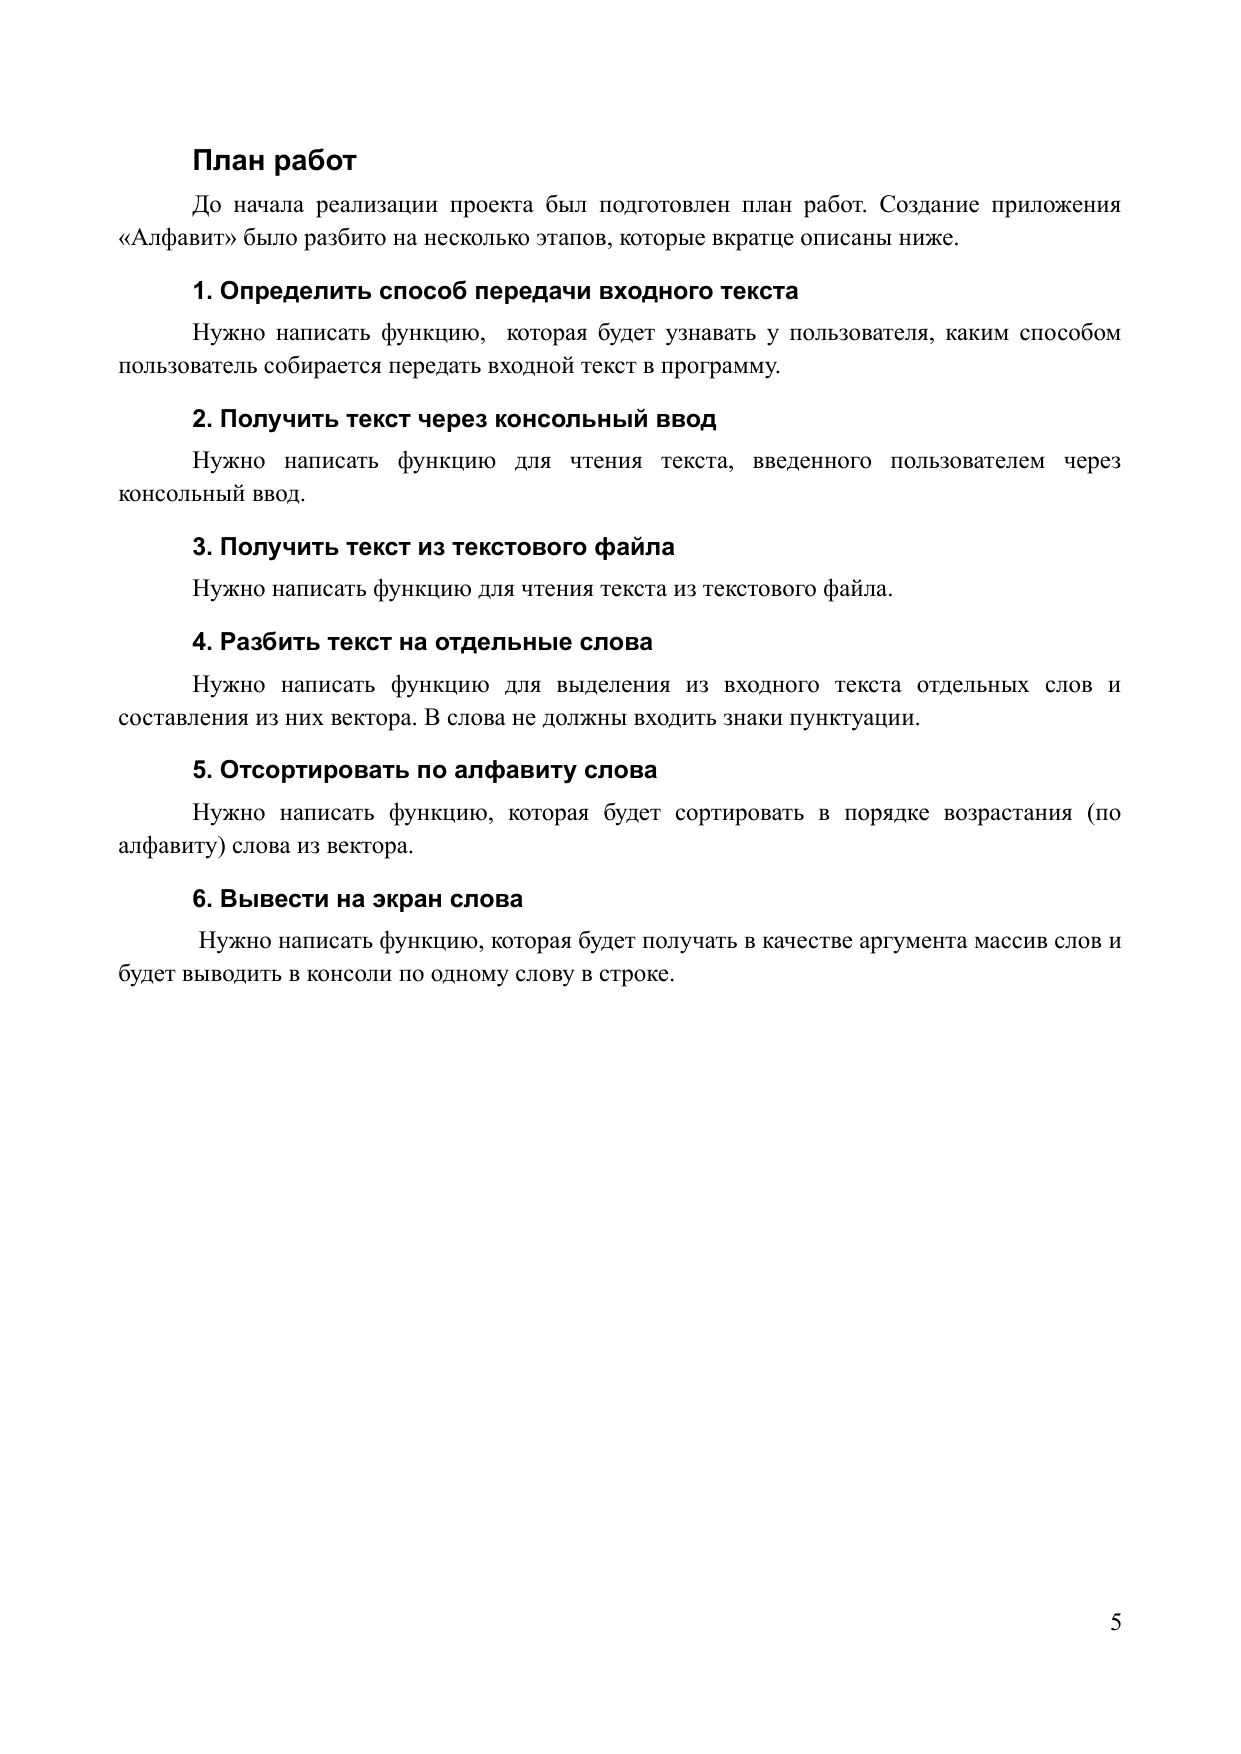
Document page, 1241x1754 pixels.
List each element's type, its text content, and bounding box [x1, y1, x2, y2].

text Нужно написать функцию для чтения текста из текстового файла. [118, 573, 1122, 602]
text Нужно написать функцию для выделения из входного текста отдельных слов и составления из них вектора. В слова не должны входить знаки пунктуации. [118, 669, 1122, 730]
text Нужно написать функцию, которая будет сортировать в порядке возрастания (по алфавиту) слова из вектора. [118, 797, 1122, 858]
subtitle 4. Разбить текст на отдельные слова [118, 627, 1122, 656]
subtitle 1. Определить способ передачи входного текста [118, 276, 1122, 305]
text Нужно написать функцию, которая будет получать в качестве аргумента массив слов и будет выводить в консоли по одному слову в строке. [118, 925, 1122, 987]
subtitle 2. Получить текст через консольный ввод [118, 404, 1122, 433]
subtitle План работ [118, 143, 1122, 177]
subtitle 6. Вывести на экран слова [118, 884, 1122, 912]
text До начала реализации проекта был подготовлен план работ. Создание приложения «Алфавит» было разбито на несколько этапов, которые вкратце описаны ниже. [118, 189, 1122, 251]
subtitle 3. Получить текст из текстового файла [118, 532, 1122, 561]
subtitle 5. Отсортировать по алфавиту слова [118, 756, 1122, 784]
text Нужно написать функцию для чтения текста, введенного пользователем через консольный ввод. [118, 445, 1122, 507]
text Нужно написать функцию, которая будет узнавать у пользователя, каким способом пользователь собирается передать входной текст в программу. [118, 317, 1122, 379]
